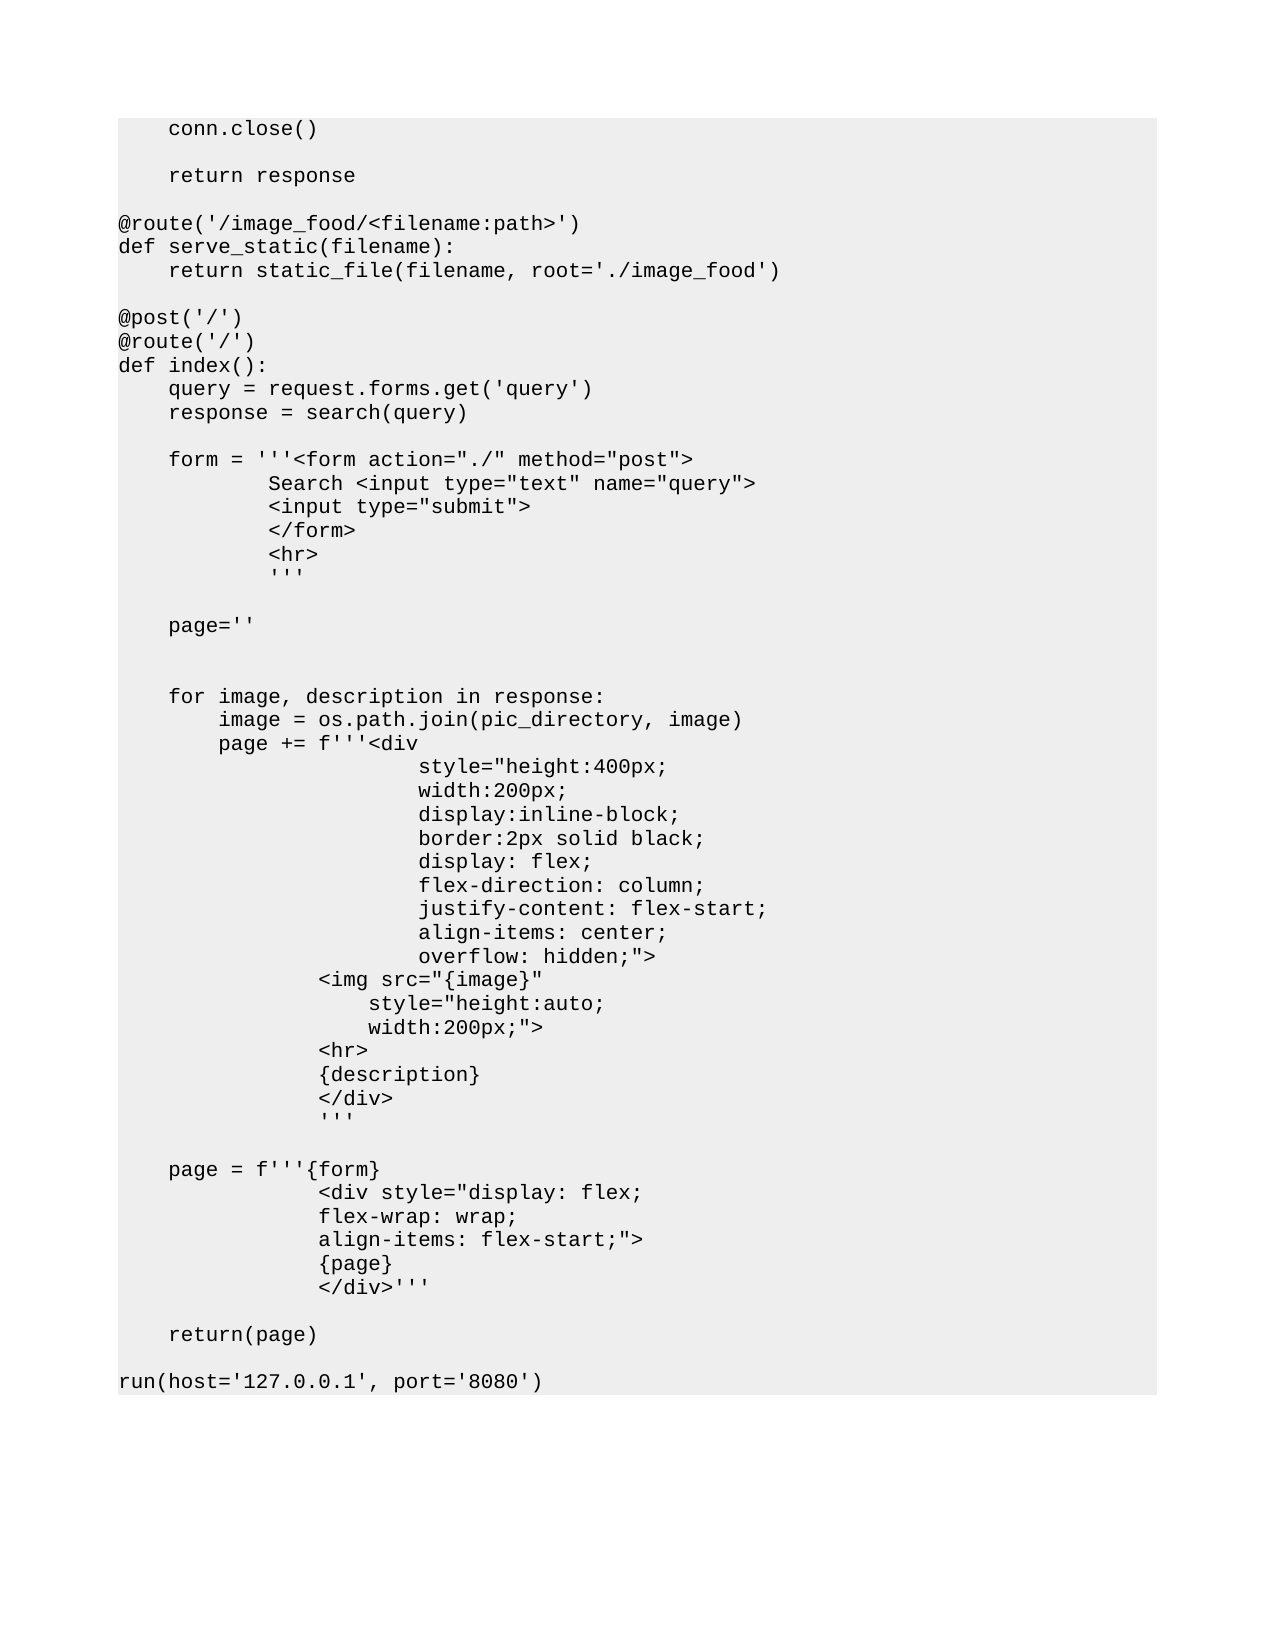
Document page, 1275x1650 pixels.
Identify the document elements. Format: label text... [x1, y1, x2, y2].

text image = os.path.join(pic_directory, image) [118, 709, 1157, 733]
text page='' [118, 615, 1157, 638]
text return response [118, 165, 1157, 189]
text {description} [118, 1064, 1157, 1088]
text {page} [118, 1253, 1157, 1277]
text page += f'''<div [118, 733, 1157, 757]
text display:inline-block; [118, 804, 1157, 827]
text ''' [118, 567, 1157, 591]
text form = '''<form action="./" method="post"> [118, 449, 1157, 473]
text return static_file(filename, root='./image_food') [118, 260, 1157, 284]
text ''' [118, 1111, 1157, 1135]
text <img src="{image}" [118, 969, 1157, 993]
text justify-content: flex-start; [118, 898, 1157, 922]
text <input type="submit"> [118, 496, 1157, 520]
text </div> [118, 1088, 1157, 1111]
text @route('/image_food/<filename:path>') [118, 213, 1157, 236]
text align-items: flex-start;"> [118, 1229, 1157, 1253]
text return(page) [118, 1324, 1157, 1348]
text query = request.forms.get('query') [118, 378, 1157, 402]
text width:200px;"> [118, 1017, 1157, 1040]
text @post('/') [118, 307, 1157, 331]
text <hr> [118, 1040, 1157, 1064]
text for image, description in response: [118, 686, 1157, 709]
text run(host='127.0.0.1', port='8080') [118, 1371, 1157, 1395]
text style="height:auto; [118, 993, 1157, 1017]
text </form> [118, 520, 1157, 544]
text response = search(query) [118, 402, 1157, 426]
text border:2px solid black; [118, 827, 1157, 851]
text @route('/') [118, 331, 1157, 354]
text page = f'''{form} [118, 1158, 1157, 1182]
text width:200px; [118, 780, 1157, 804]
text align-items: center; [118, 922, 1157, 946]
text display: flex; [118, 851, 1157, 875]
text <div style="display: flex; [118, 1182, 1157, 1206]
text <hr> [118, 544, 1157, 567]
text def index(): [118, 354, 1157, 378]
text overflow: hidden;"> [118, 946, 1157, 969]
text conn.close() [118, 118, 1157, 142]
text flex-wrap: wrap; [118, 1206, 1157, 1229]
text </div>''' [118, 1277, 1157, 1300]
text def serve_static(filename): [118, 236, 1157, 260]
text style="height:400px; [118, 757, 1157, 780]
text flex-direction: column; [118, 875, 1157, 898]
text Search <input type="text" name="query"> [118, 473, 1157, 496]
